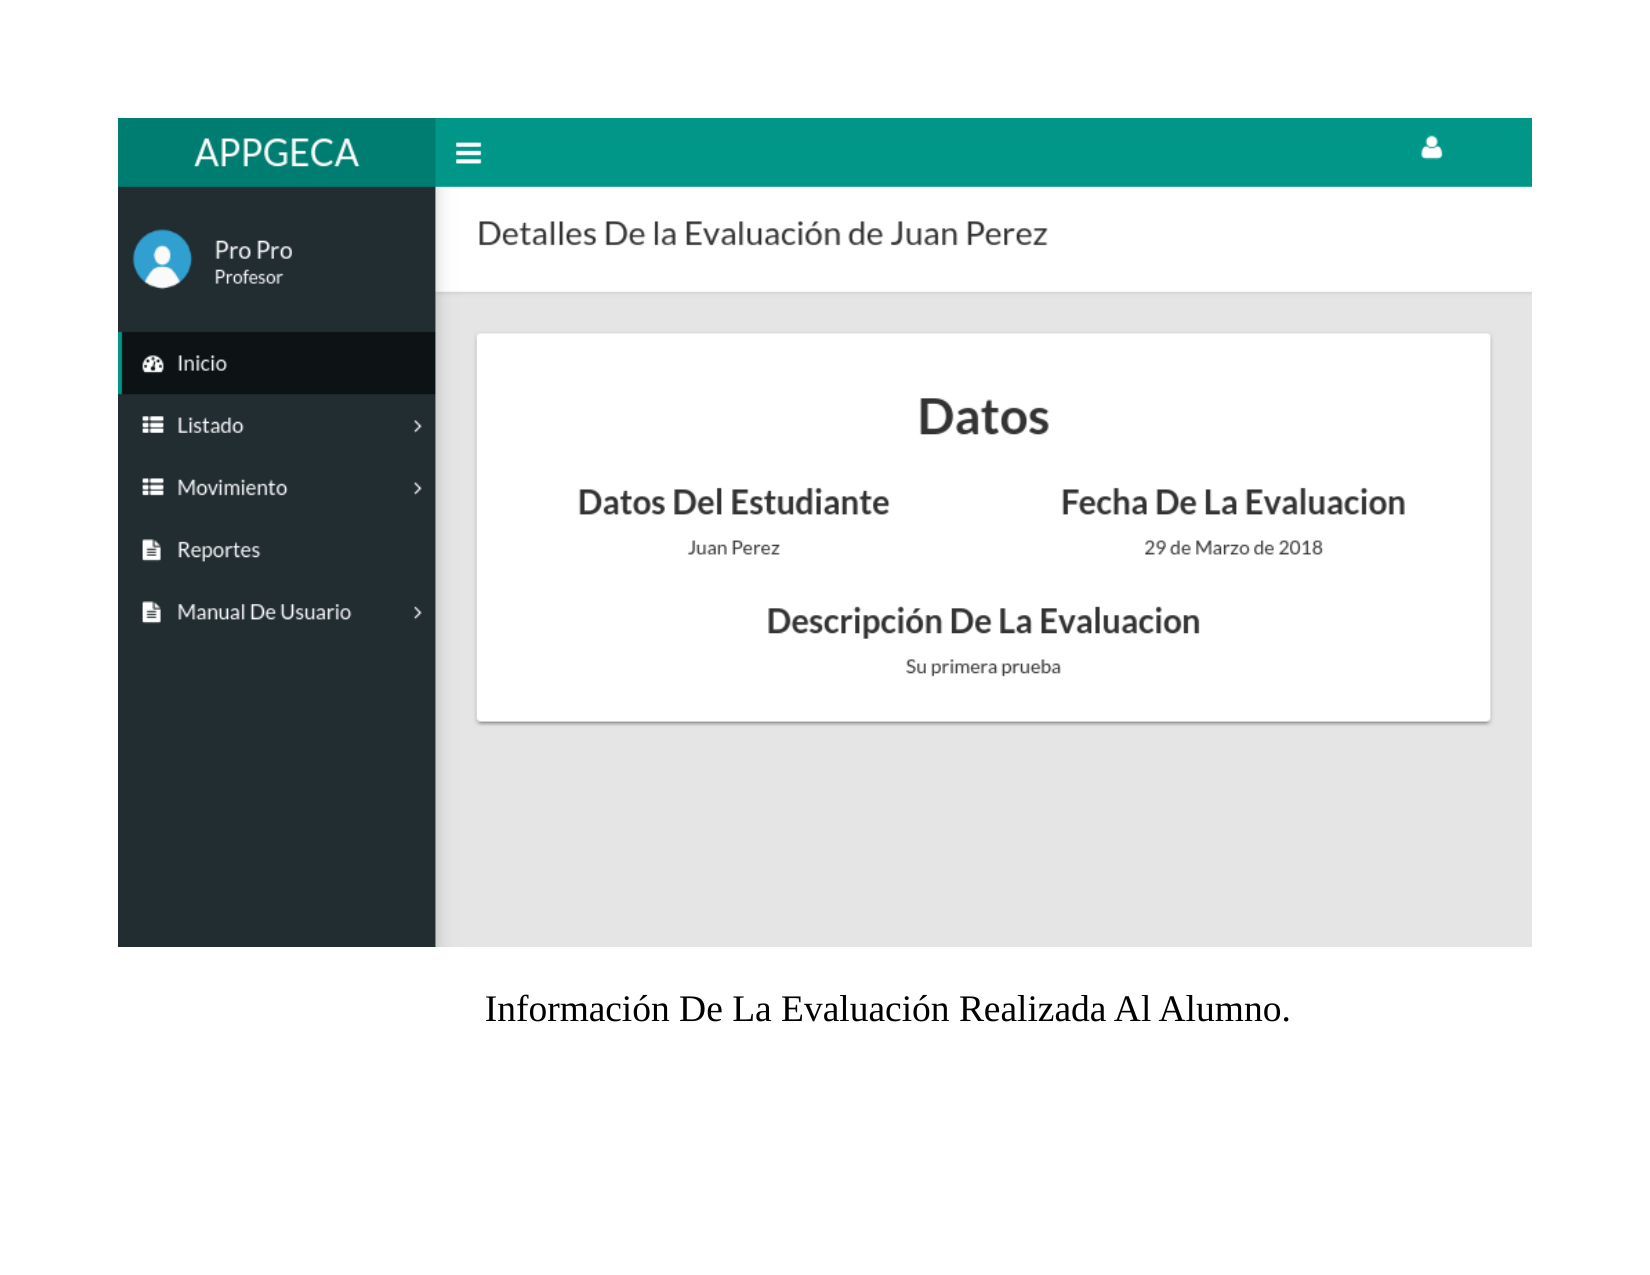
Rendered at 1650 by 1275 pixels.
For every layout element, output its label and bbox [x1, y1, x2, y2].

picture [118, 118, 1532, 947]
